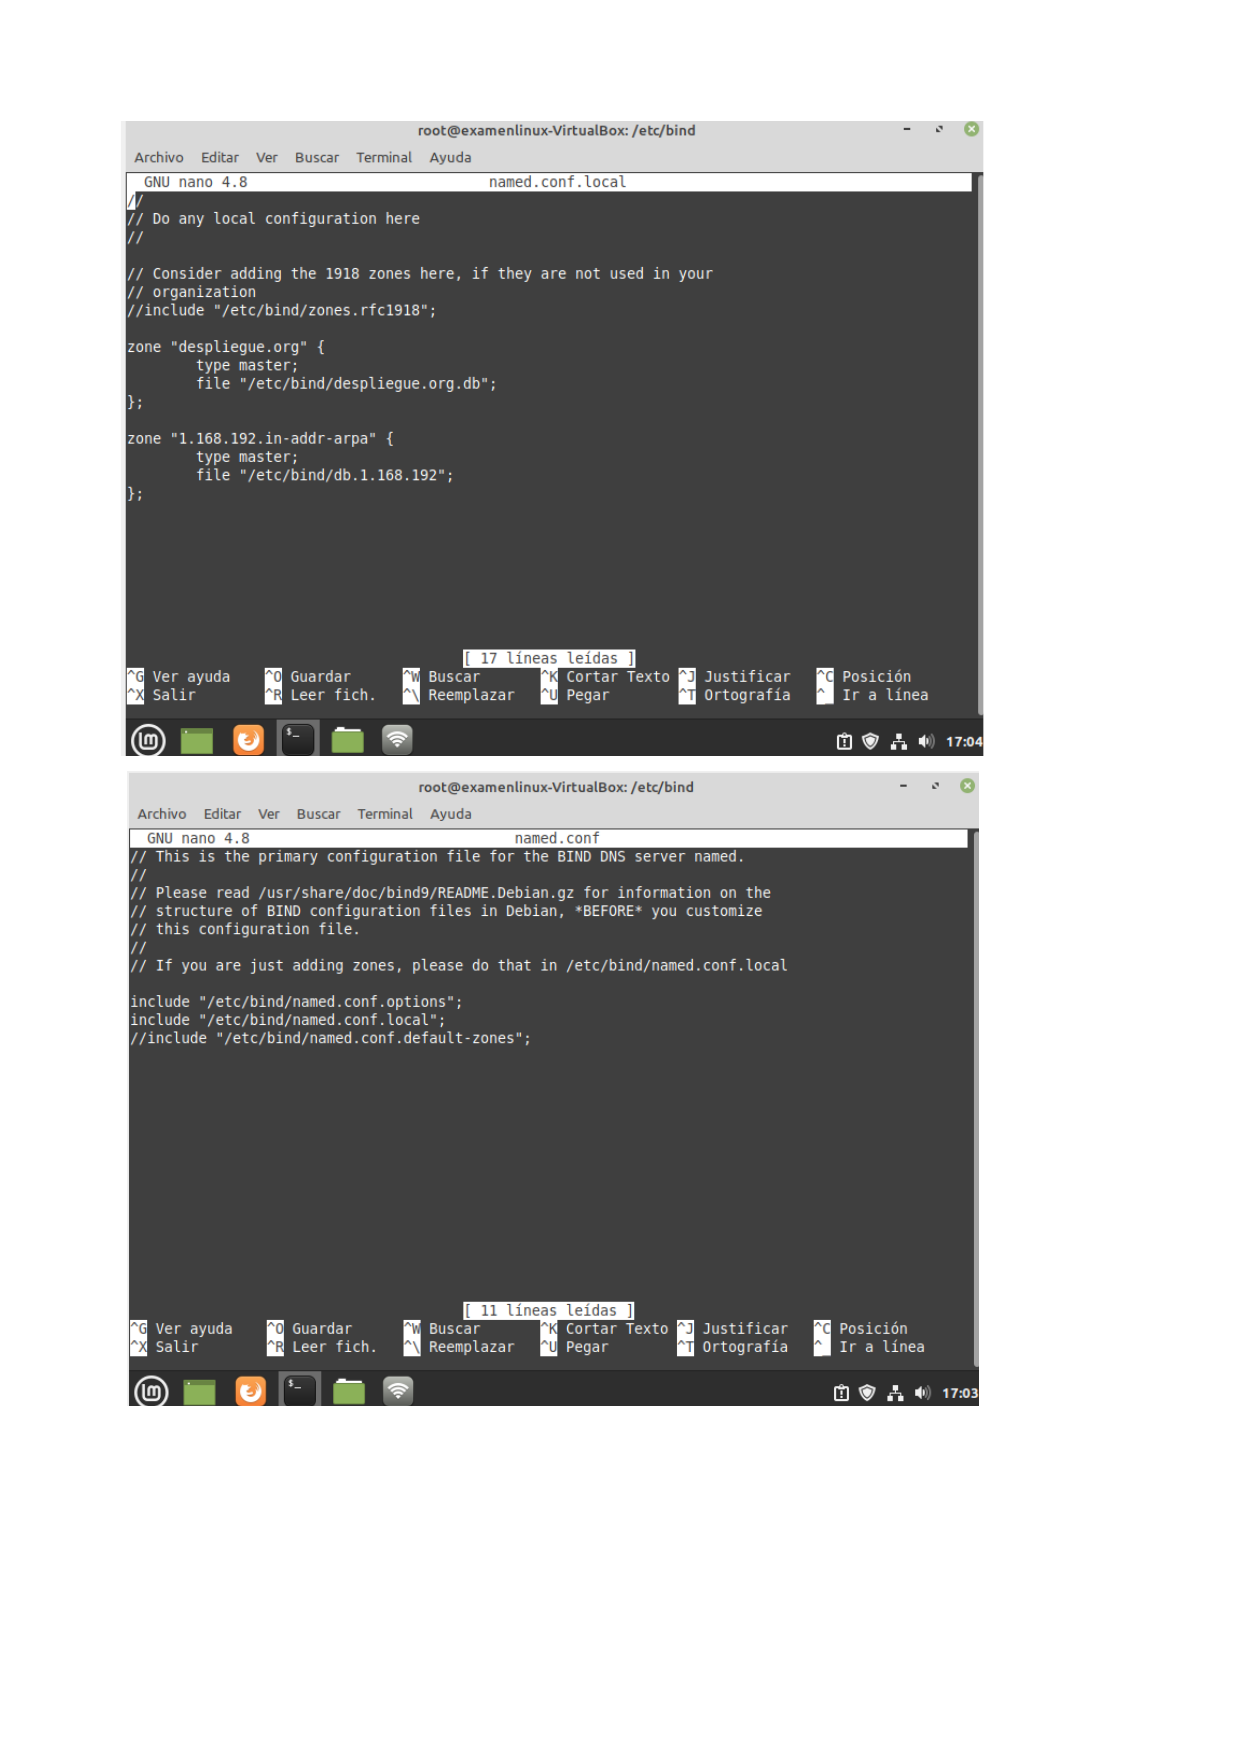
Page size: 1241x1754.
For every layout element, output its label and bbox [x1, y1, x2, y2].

picture [862, 771, 979, 1406]
picture [865, 121, 984, 756]
